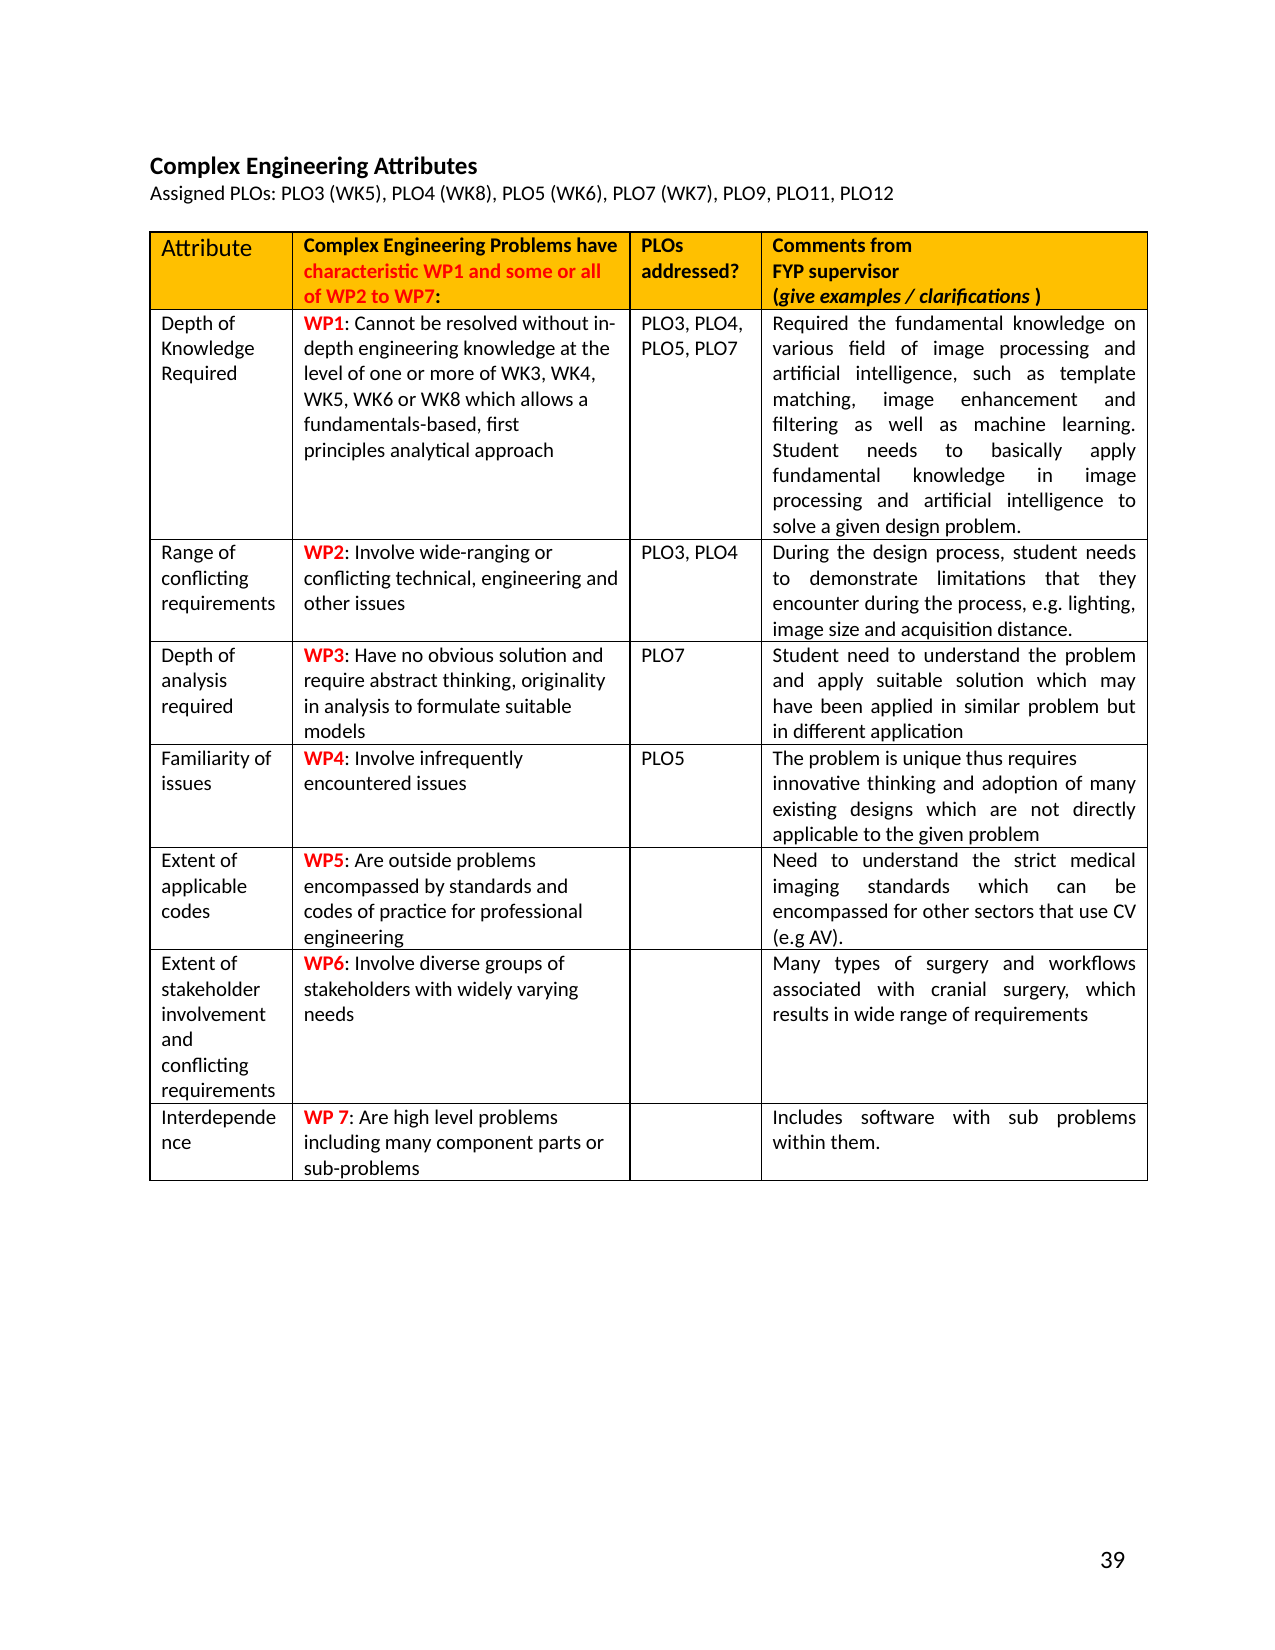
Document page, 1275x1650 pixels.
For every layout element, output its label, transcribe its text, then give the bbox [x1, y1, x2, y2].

table_cell Need to understand the strict medical imaging standards which can be encompassed for other sectors that use CV (e.g AV). [762, 848, 1147, 949]
table_cell Student need to understand the problem and apply suitable solution which may have been applied in similar problem but in different application [762, 642, 1147, 744]
table_cell Range of conflicting requirements [151, 540, 292, 641]
table_cell Familiarity of issues [151, 745, 292, 847]
table_cell Extent of applicable codes [151, 848, 292, 949]
table_cell [631, 950, 761, 1103]
table_cell WP4: Involve infrequently encountered issues [293, 745, 629, 847]
table_cell WP 7: Are high level problems including many component parts or sub-problems [293, 1104, 629, 1180]
table_cell Extent of stakeholder involvement and conflicting requirements [151, 950, 292, 1103]
table_cell PLO3, PLO4, PLO5, PLO7 [631, 310, 761, 538]
table_cell PLO7 [631, 642, 761, 744]
table_header PLOs addressed? [631, 233, 761, 309]
table_header Attribute [151, 233, 292, 309]
text Complex Engineering Attributes [150, 150, 1125, 181]
table_cell Depth of analysis required [151, 642, 292, 744]
table_cell PLO3, PLO4 [631, 540, 761, 641]
table_cell PLO5 [631, 745, 761, 847]
table_cell Required the fundamental knowledge on various field of image processing and artificial intelligence, such as template matching, image enhancement and filtering as well as machine learning. Student needs to basically apply fundamental knowledge in image processing and artificial intelligence to solve a given design problem. [762, 310, 1147, 538]
table_cell [631, 848, 761, 949]
table_cell WP5: Are outside problems encompassed by standards and codes of practice for professional engineering [293, 848, 629, 949]
table_cell WP6: Involve diverse groups of stakeholders with widely varying needs [293, 950, 629, 1103]
table_header Comments from FYP supervisor (give examples / clarifications ) [762, 233, 1147, 309]
table_cell Interdependence [151, 1104, 292, 1180]
table_cell WP2: Involve wide-ranging or conflicting technical, engineering and other issues [293, 540, 629, 641]
table_header Complex Engineering Problems have characteristic WP1 and some or all of WP2 to WP7: [293, 233, 629, 309]
table_cell [631, 1104, 761, 1180]
table_cell Includes software with sub problems within them. [762, 1104, 1147, 1180]
text Assigned PLOs: PLO3 (WK5), PLO4 (WK8), PLO5 (WK6), PLO7 (WK7), PLO9, PLO11, PLO12 [150, 181, 1125, 206]
table_cell WP1: Cannot be resolved without in-depth engineering knowledge at the level of one or more of WK3, WK4, WK5, WK6 or WK8 which allows a fundamentals-based, first principles analytical approach [293, 310, 629, 538]
table_cell The problem is unique thus requires innovative thinking and adoption of many existing designs which are not directly applicable to the given problem [762, 745, 1147, 847]
table_cell During the design process, student needs to demonstrate limitations that they encounter during the process, e.g. lighting, image size and acquisition distance. [762, 540, 1147, 641]
table_cell Depth of Knowledge Required [151, 310, 292, 538]
table_cell Many types of surgery and workflows associated with cranial surgery, which results in wide range of requirements [762, 950, 1147, 1103]
table_cell WP3: Have no obvious solution and require abstract thinking, originality in analysis to formulate suitable models [293, 642, 629, 744]
